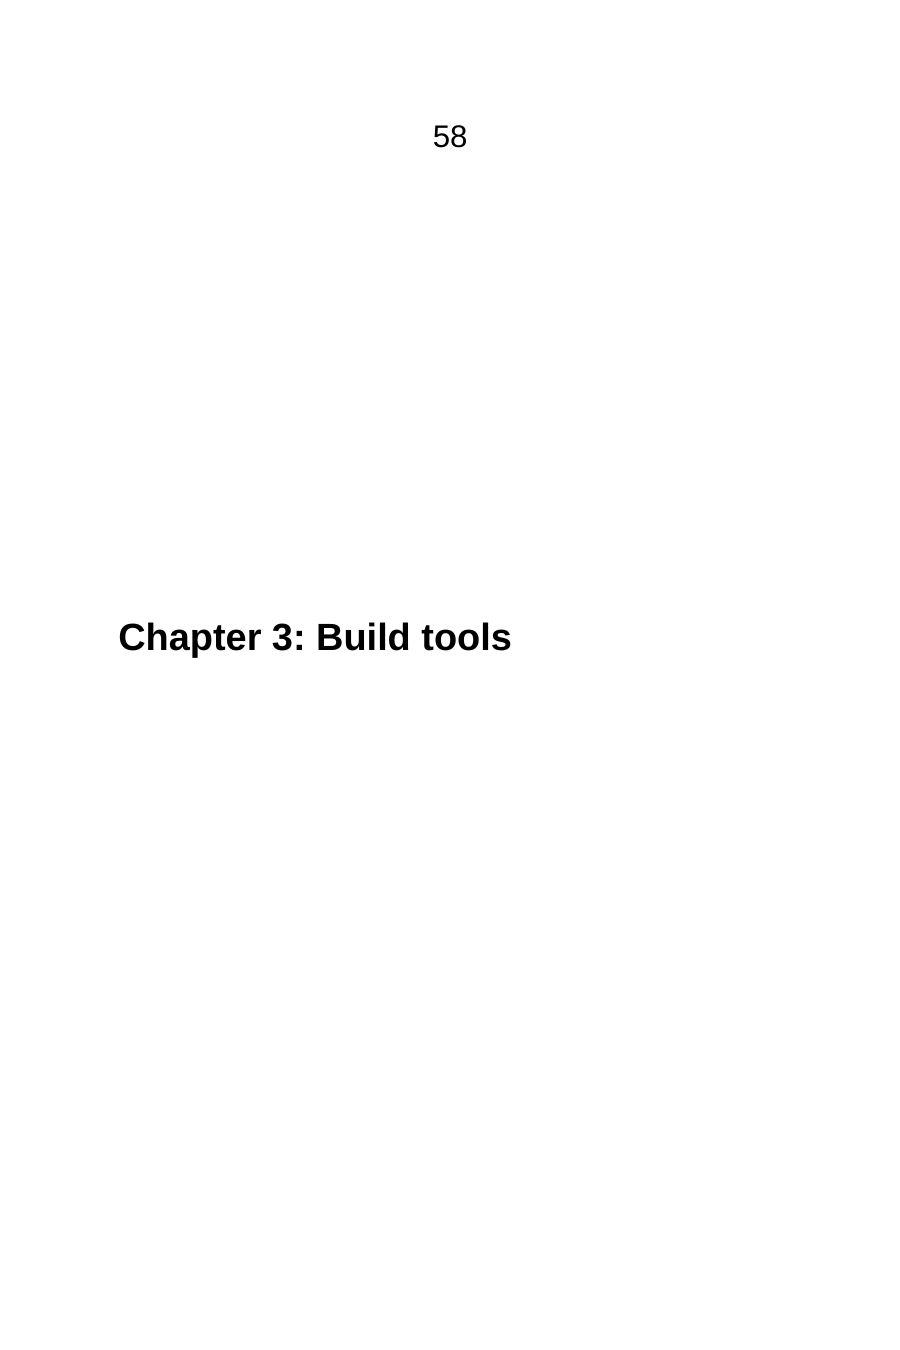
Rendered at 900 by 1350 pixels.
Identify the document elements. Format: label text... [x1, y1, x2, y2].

subtitle Chapter 3: Build tools [118, 614, 782, 658]
